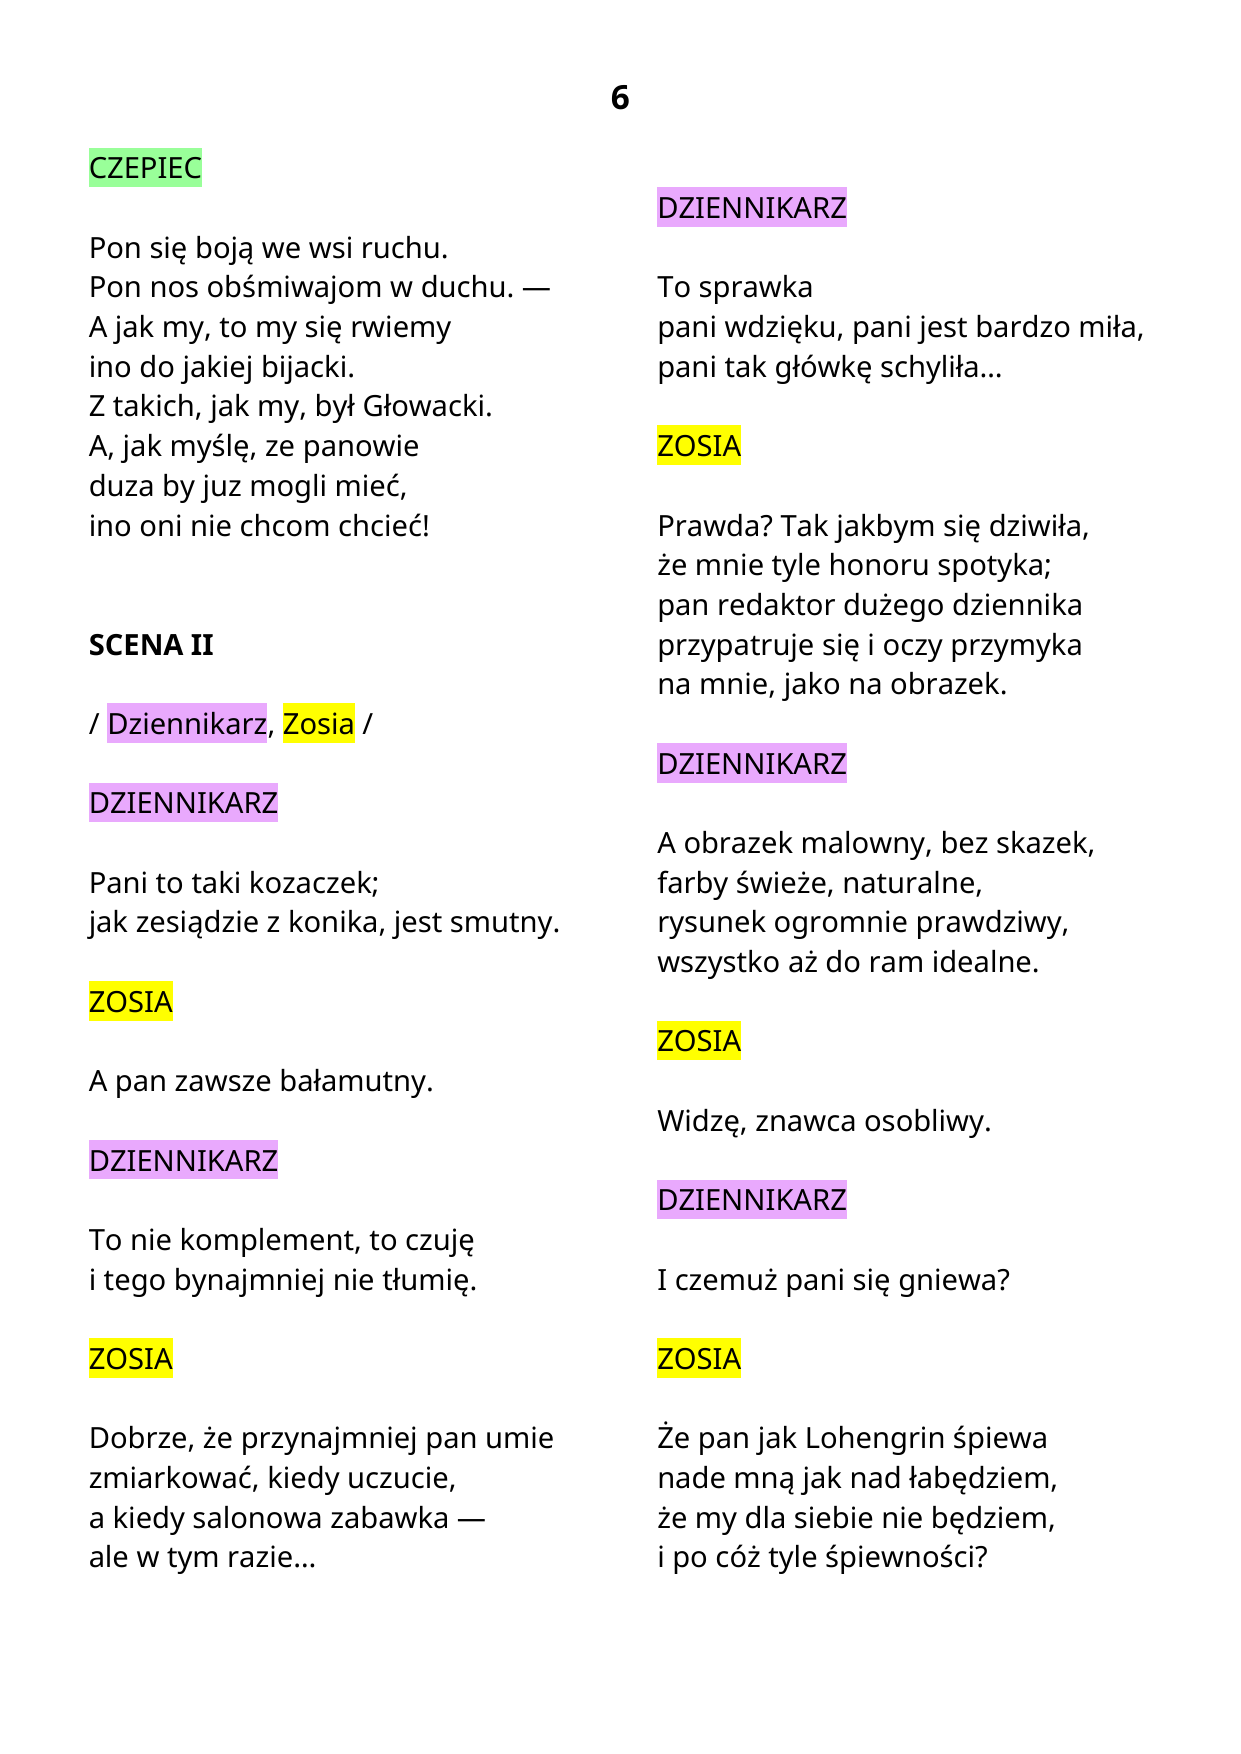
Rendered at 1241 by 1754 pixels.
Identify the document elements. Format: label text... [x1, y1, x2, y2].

text rysunek ogromnie prawdziwy, [657, 902, 1152, 941]
text duza by juz mogli mieć, [88, 465, 583, 505]
text SCENA II [88, 624, 583, 663]
text jak zesiądzie z konika, jest smutny. [88, 902, 583, 941]
text To nie komplement, to czuję [88, 1219, 583, 1259]
text DZIENNIKARZ [88, 1140, 583, 1179]
text wszystko aż do ram idealne. [657, 941, 1152, 981]
text Dobrze, że przynajmniej pan umie [88, 1418, 583, 1457]
text Widzę, znawca osobliwy. [657, 1100, 1152, 1140]
text Prawda? Tak jakbym się dziwiła, [657, 505, 1152, 544]
text ZOSIA [88, 1338, 583, 1378]
text CZEPIEC [88, 148, 583, 187]
text A, jak myślę, ze panowie [88, 425, 583, 465]
text a kiedy salonowa zabawka — [88, 1497, 583, 1537]
text farby świeże, naturalne, [657, 862, 1152, 902]
text Z takich, jak my, był Głowacki. [88, 386, 583, 425]
text Pani to taki kozaczek; [88, 862, 583, 902]
text I czemuż pani się gniewa? [657, 1259, 1152, 1298]
text że mnie tyle honoru spotyka; [657, 544, 1152, 584]
text zmiarkować, kiedy uczucie, [88, 1457, 583, 1497]
text ZOSIA [88, 981, 583, 1021]
text i po cóż tyle śpiewności? [657, 1537, 1152, 1576]
text ino do jakiej bijacki. [88, 346, 583, 386]
text A jak my, to my się rwiemy [88, 306, 583, 346]
text DZIENNIKARZ [657, 187, 1152, 227]
text na mnie, jako na obrazek. [657, 663, 1152, 703]
text nade mną jak nad łabędziem, [657, 1457, 1152, 1497]
text A obrazek malowny, bez skazek, [657, 822, 1152, 862]
text DZIENNIKARZ [657, 1179, 1152, 1219]
text Że pan jak Lohengrin śpiewa [657, 1418, 1152, 1457]
text pani tak główkę schyliła… [657, 346, 1152, 386]
text / Dziennikarz, Zosia / [88, 703, 583, 743]
text A pan zawsze bałamutny. [88, 1060, 583, 1100]
text ZOSIA [657, 1338, 1152, 1378]
text DZIENNIKARZ [657, 743, 1152, 783]
text To sprawka [657, 267, 1152, 306]
text ale w tym razie… [88, 1537, 583, 1576]
text i tego bynajmniej nie tłumię. [88, 1259, 583, 1298]
text DZIENNIKARZ [88, 783, 583, 822]
text Pon się boją we wsi ruchu. [88, 227, 583, 267]
text Pon nos obśmiwajom w duchu. — [88, 267, 583, 306]
text pan redaktor dużego dziennika [657, 584, 1152, 624]
text ZOSIA [657, 1021, 1152, 1060]
text że my dla siebie nie będziem, [657, 1497, 1152, 1537]
text przypatruje się i oczy przymyka [657, 624, 1152, 663]
text pani wdzięku, pani jest bardzo miła, [657, 306, 1152, 346]
text ZOSIA [657, 425, 1152, 465]
text ino oni nie chcom chcieć! [88, 505, 583, 544]
